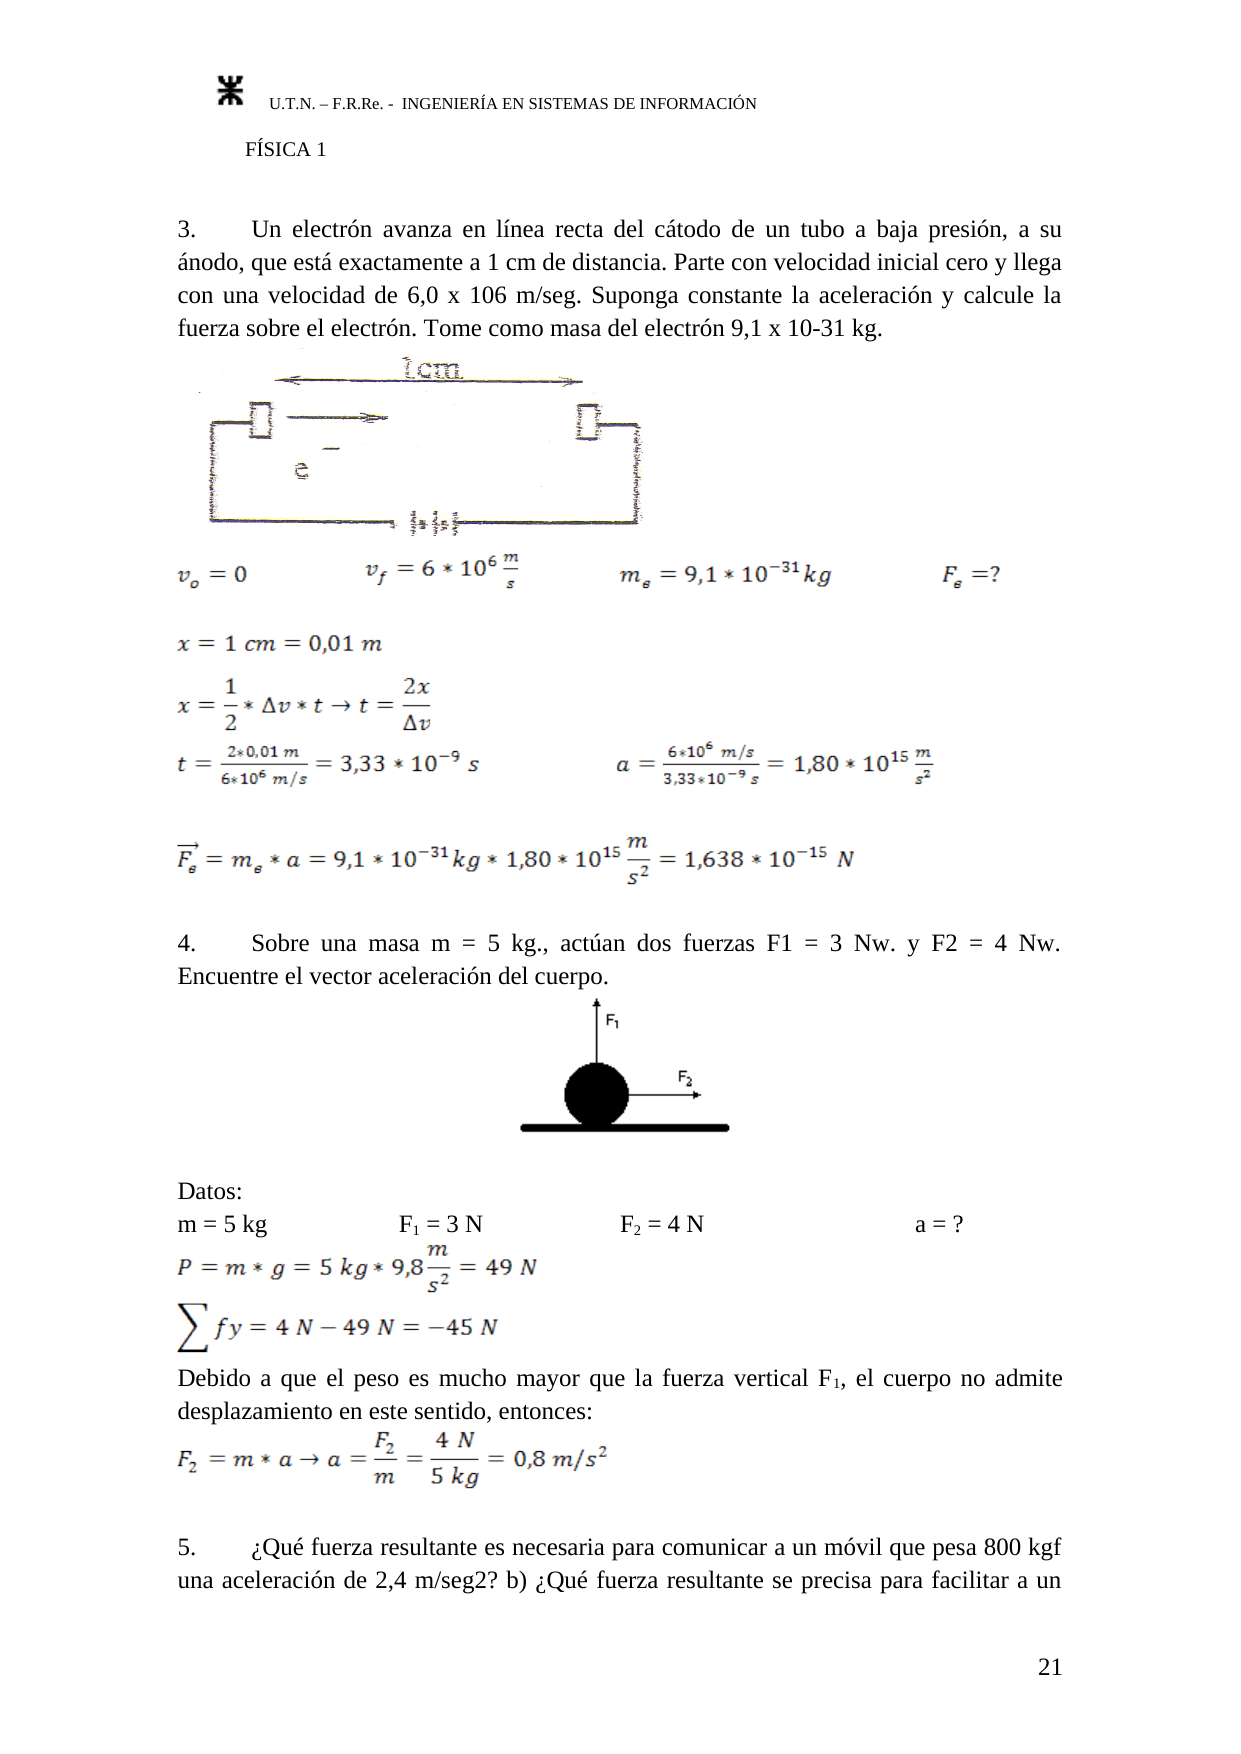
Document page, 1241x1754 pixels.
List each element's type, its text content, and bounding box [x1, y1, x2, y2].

text 3. Un electrón avanza en línea recta del cátodo de un tubo a baja presión, a su ánodo, que está exactamente a 1 cm de distancia. Parte con velocidad inicial cero y llega con una velocidad de 6,0 x 106 m/seg. Suponga constante la aceleración y calcule la fuerza sobre el electrón. Tome como masa del electrón 9,1 x 10-31 kg. [177, 214, 1063, 342]
picture [177, 346, 655, 547]
text 4. Sobre una masa m = 5 kg., actúan dos fuerzas F1 = 3 Nw. y F2 = 4 Nw. Encuentre el vector aceleración del cuerpo. [177, 928, 1063, 990]
text m = 5 kg F1 = 3 N F2 = 4 N a = ? [177, 1209, 1063, 1238]
picture [177, 744, 479, 794]
picture [177, 1242, 537, 1299]
picture [177, 834, 854, 891]
text 5. ¿Qué fuerza resultante es necesaria para comunicar a un móvil que pesa 800 kgf una aceleración de 2,4 m/seg2? b) ¿Qué fuerza resultante se precisa para facilitar a un [177, 1532, 1063, 1594]
picture [177, 675, 431, 737]
picture [177, 1429, 609, 1495]
text Datos: [177, 1176, 1063, 1205]
picture [177, 560, 248, 595]
picture [365, 551, 519, 595]
picture [616, 741, 934, 794]
picture [177, 629, 382, 664]
text Debido a que el peso es mucho mayor que la fuerza vertical F1, el cuerpo no admite desplazamiento en este sentido, entonces: [177, 1363, 1063, 1425]
picture [942, 560, 1000, 595]
picture [177, 1302, 499, 1359]
picture [620, 560, 833, 595]
